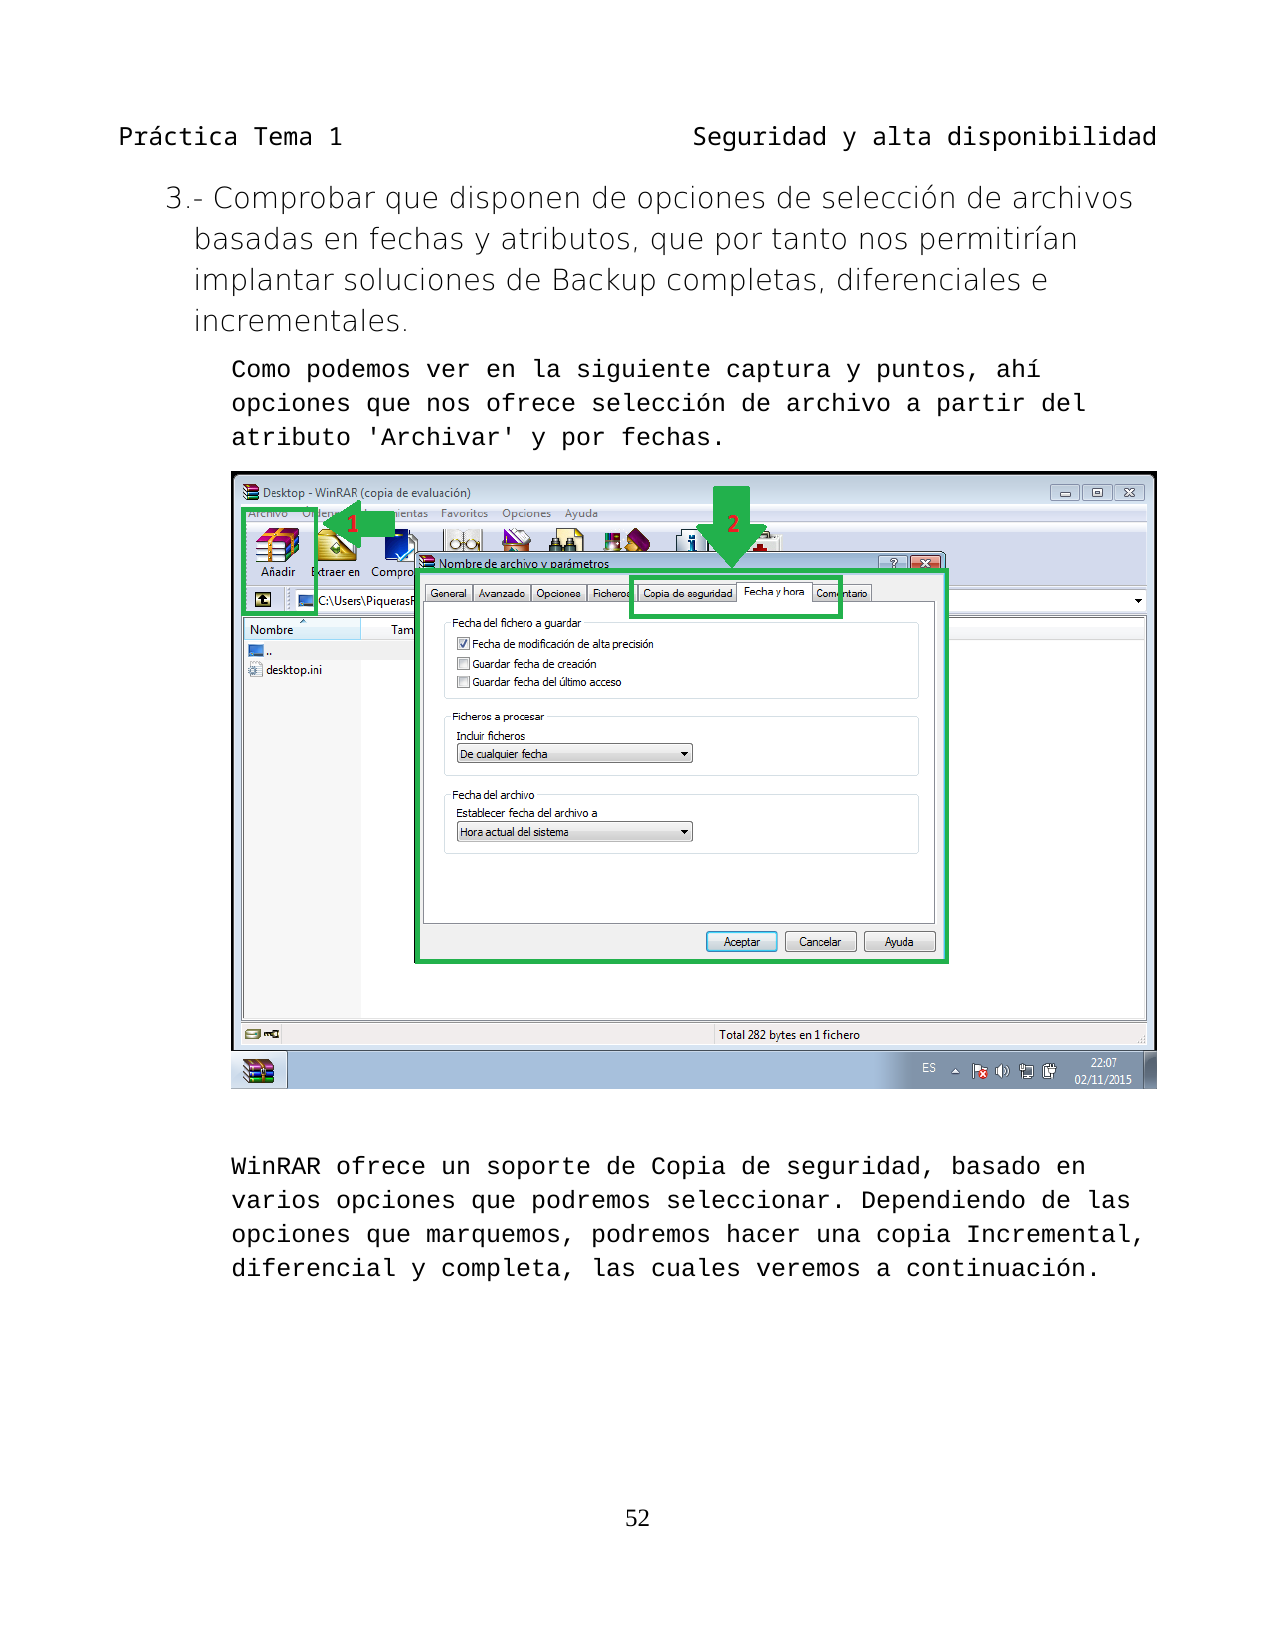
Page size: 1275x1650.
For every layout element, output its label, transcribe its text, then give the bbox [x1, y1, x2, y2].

list Comprobar que disponen de opciones de selección de archivos basadas en fechas y atributos, que por tanto nos permitirían implantar soluciones de Backup completas, diferenciales e incrementales. [156, 182, 1157, 338]
picture [231, 471, 1157, 1089]
text Como podemos ver en la siguiente captura y puntos, ahí opciones que nos ofrece selección de archivo a partir del atributo 'Archivar' y por fechas. [231, 357, 1157, 453]
text WinRAR ofrece un soporte de Copia de seguridad, basado en varios opciones que podremos seleccionar. Dependiendo de las opciones que marquemos, podremos hacer una copia Incremental, diferencial y completa, las cuales veremos a continuación. [231, 1153, 1157, 1284]
